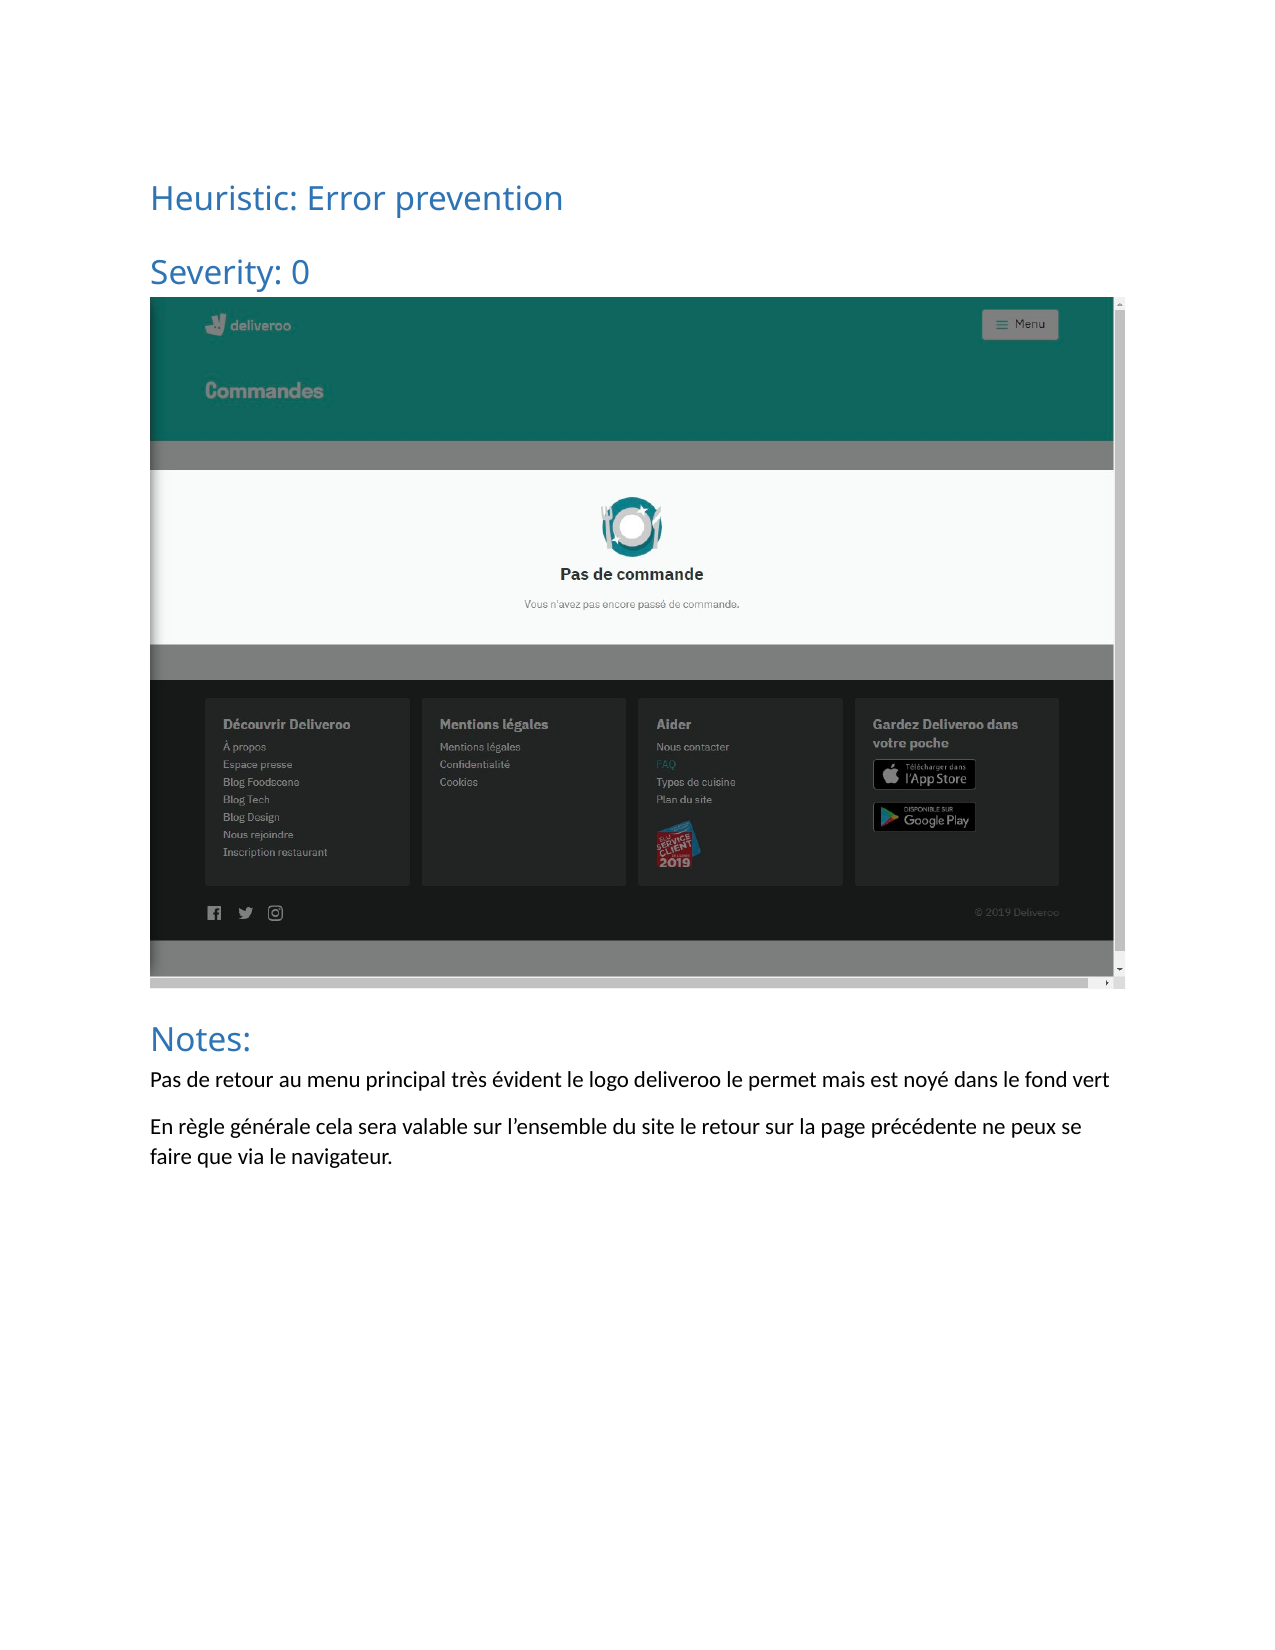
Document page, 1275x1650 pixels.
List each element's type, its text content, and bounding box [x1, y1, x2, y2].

text Pas de retour au menu principal très évident le logo deliveroo le permet mais est noyé dans le fond vert [150, 1065, 1125, 1093]
subtitle Severity: 0 [150, 249, 1125, 294]
subtitle Heuristic: Error prevention [150, 175, 1125, 220]
subtitle Notes: [150, 1016, 1125, 1062]
picture [150, 297, 1125, 989]
text En règle générale cela sera valable sur l’ensemble du site le retour sur la page précédente ne peux se faire que via le navigateur. [150, 1112, 1125, 1170]
